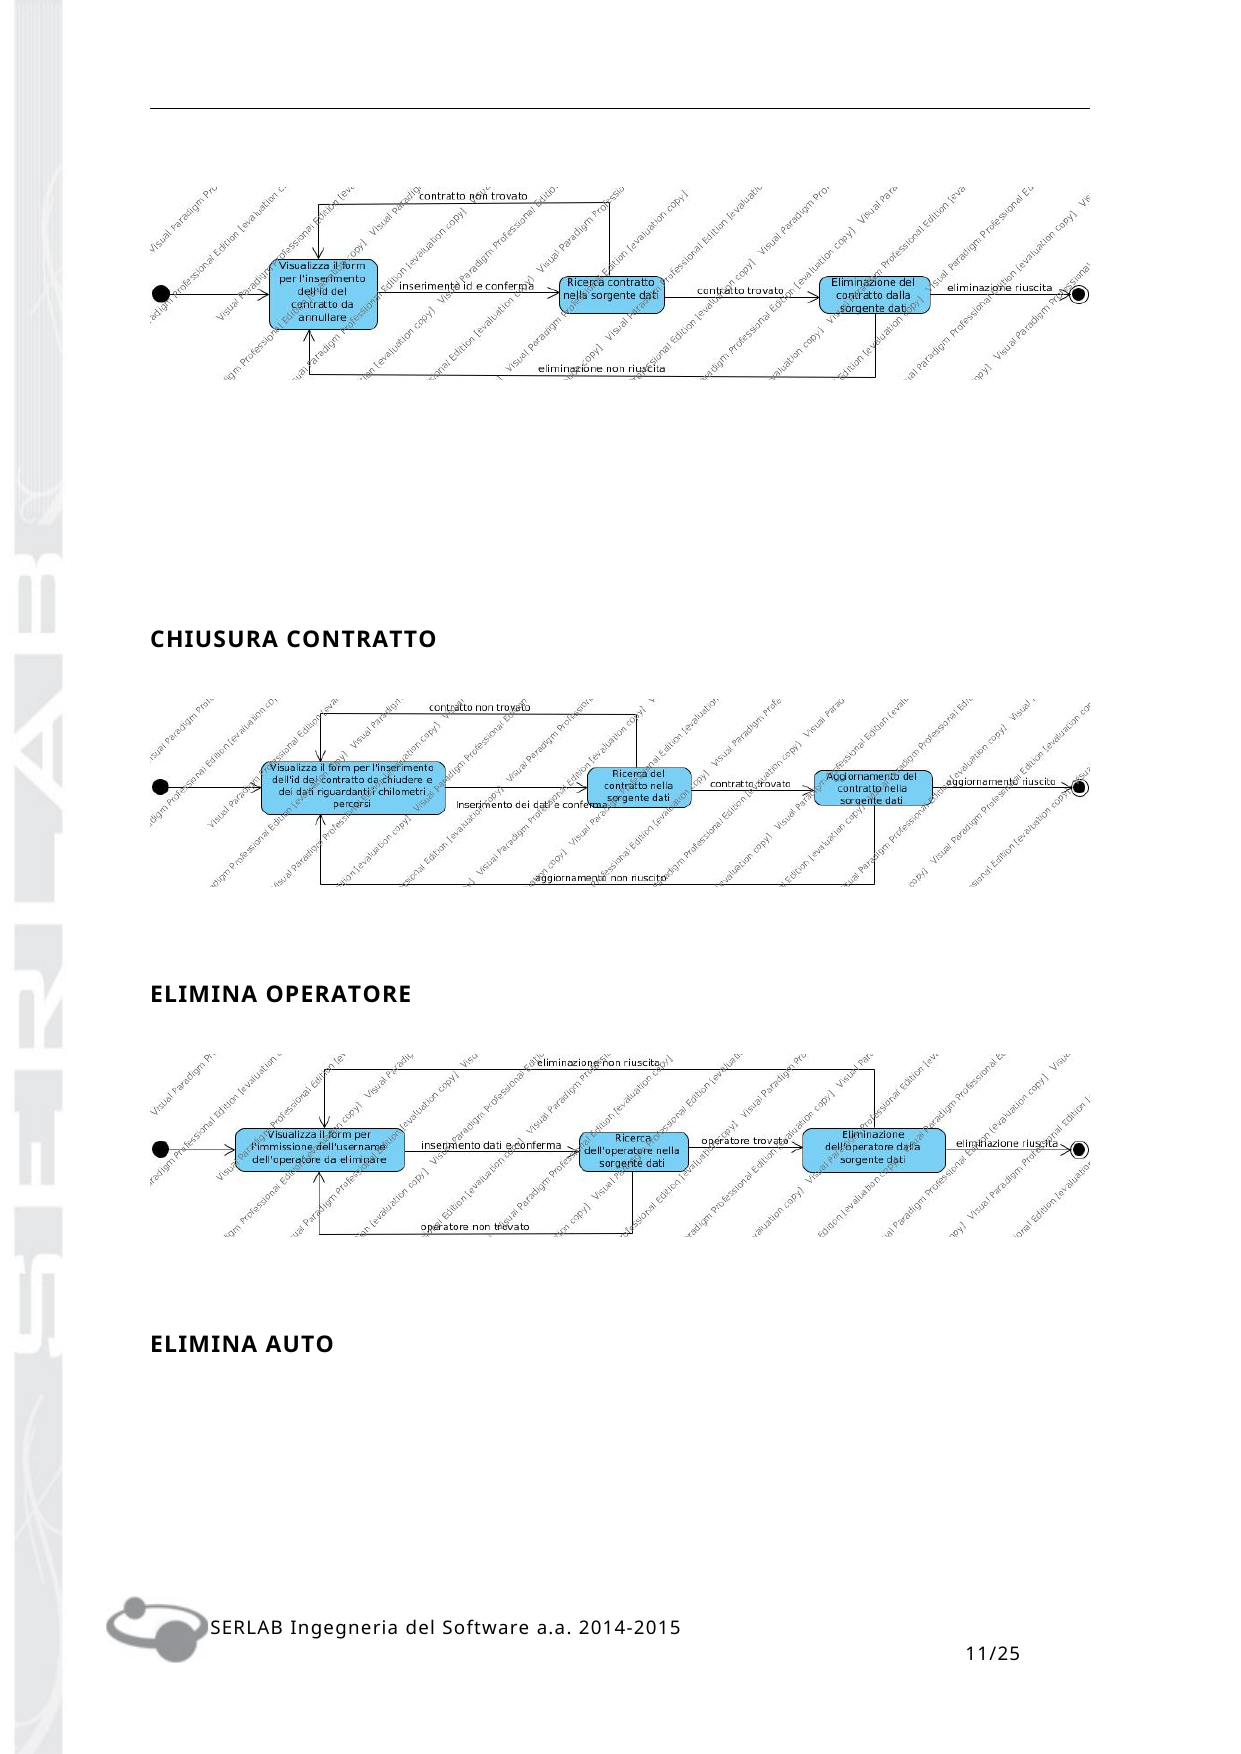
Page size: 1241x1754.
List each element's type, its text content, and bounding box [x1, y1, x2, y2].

text ELIMINA OPERATORE [150, 978, 1090, 1009]
picture [0, 0, 71, 1754]
picture [150, 1054, 1091, 1237]
text ELIMINA AUTO [150, 1328, 1090, 1359]
text CHIUSURA CONTRATTO [150, 623, 1090, 654]
picture [94, 1595, 209, 1666]
picture [150, 699, 1091, 887]
picture [150, 187, 1091, 380]
